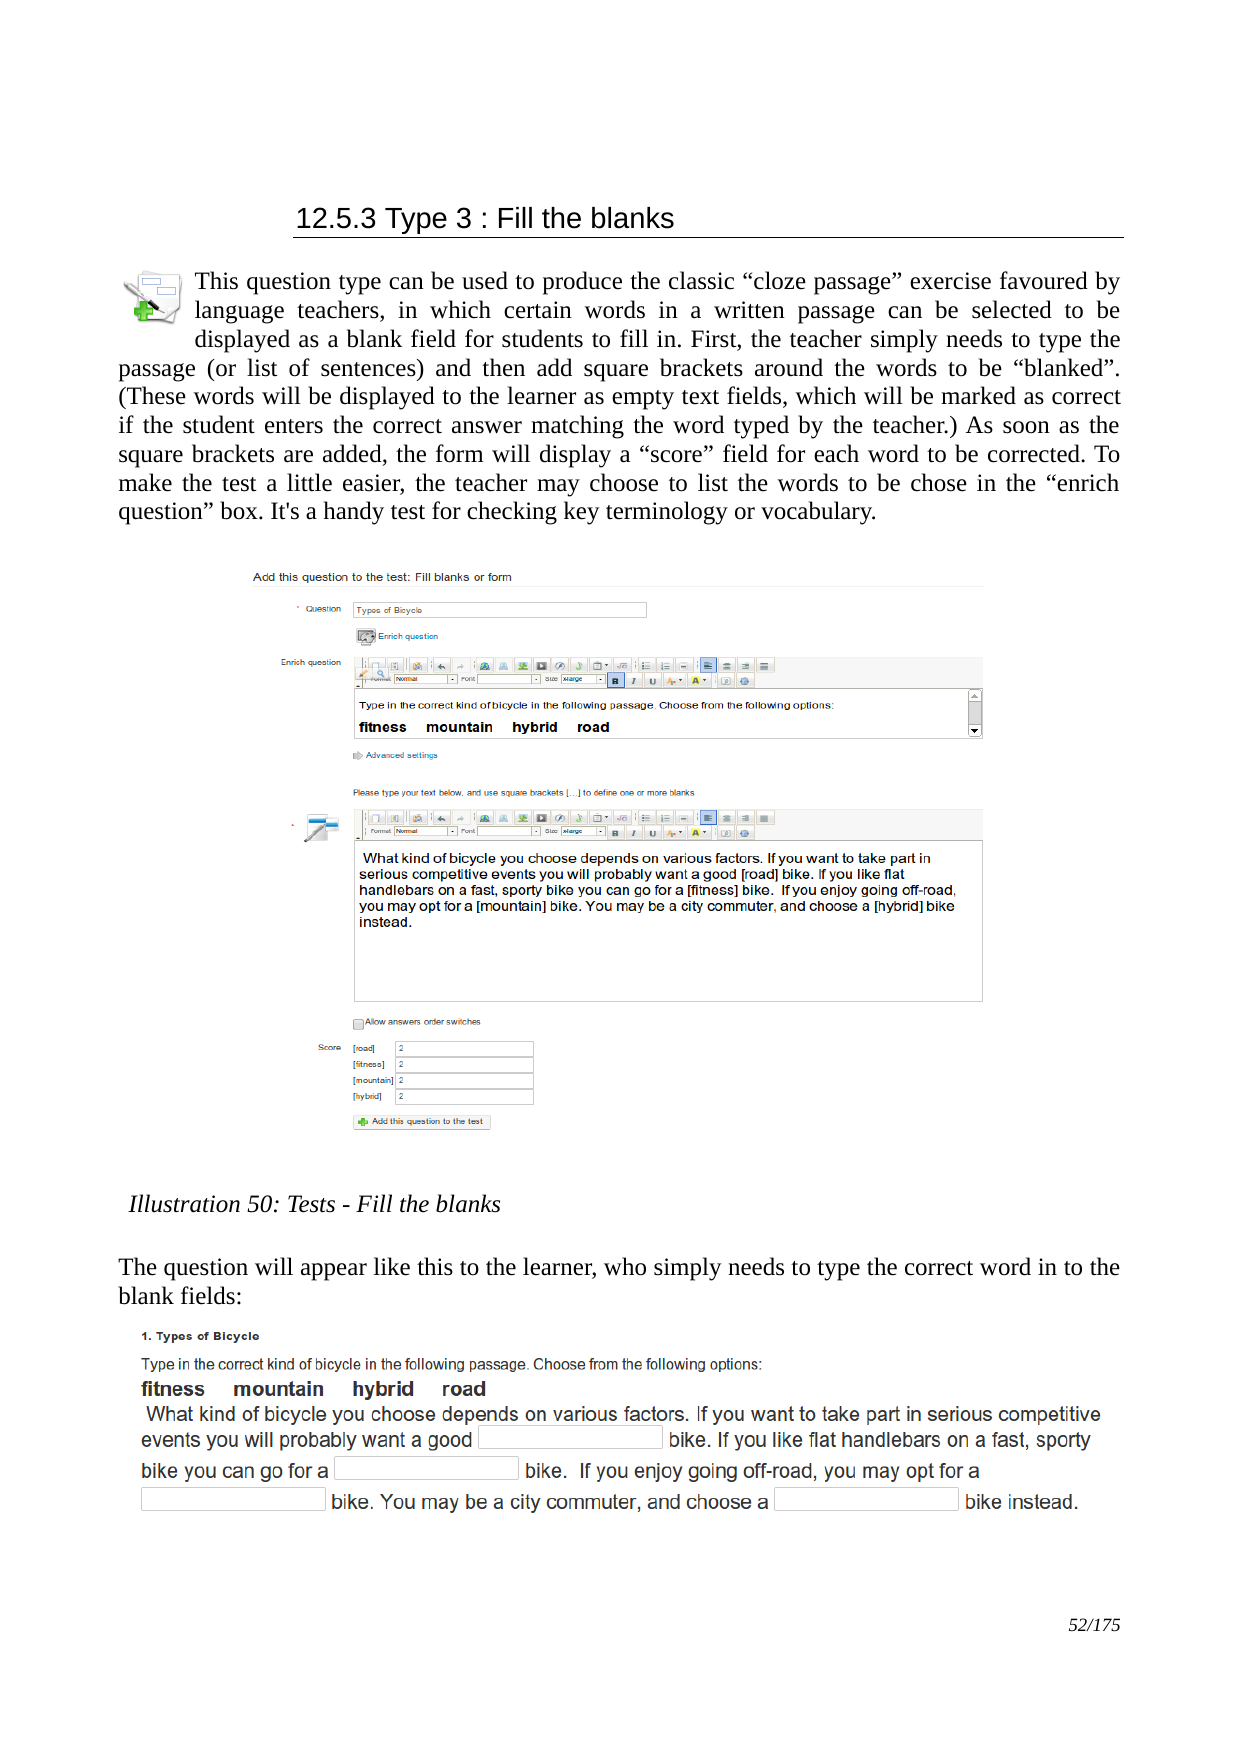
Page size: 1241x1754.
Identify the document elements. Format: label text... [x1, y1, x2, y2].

picture [238, 566, 1029, 1136]
text This question type can be used to produce the classic “cloze passage” exercise favoured by language teachers, in which certain words in a written passage can be selected to be displayed as a blank field for students to fill in. First, the teacher simply needs to type the passage (or list of sentences) and then add square brackets around the words to be “blanked”. (These words will be displayed to the learner as empty text fields, which will be marked as correct if the student enters the correct answer matching the word typed by the teacher.) As soon as the square brackets are added, the form will display a “score” field for each word to be corrected. To make the test a little easier, the teacher may choose to list the words to be chose in the “enrich question” box. It's a handy test for checking key terminology or vocabulary. [118, 266, 1122, 525]
text Illustration 50: Tests - Fill the blanks [128, 1189, 1129, 1218]
subtitle Type 3 : Fill the blanks [293, 201, 1124, 237]
picture [118, 1322, 1123, 1531]
text The question will appear like this to the learner, who simply needs to type the correct word in to the blank fields: [118, 1252, 1122, 1310]
picture [123, 266, 183, 326]
